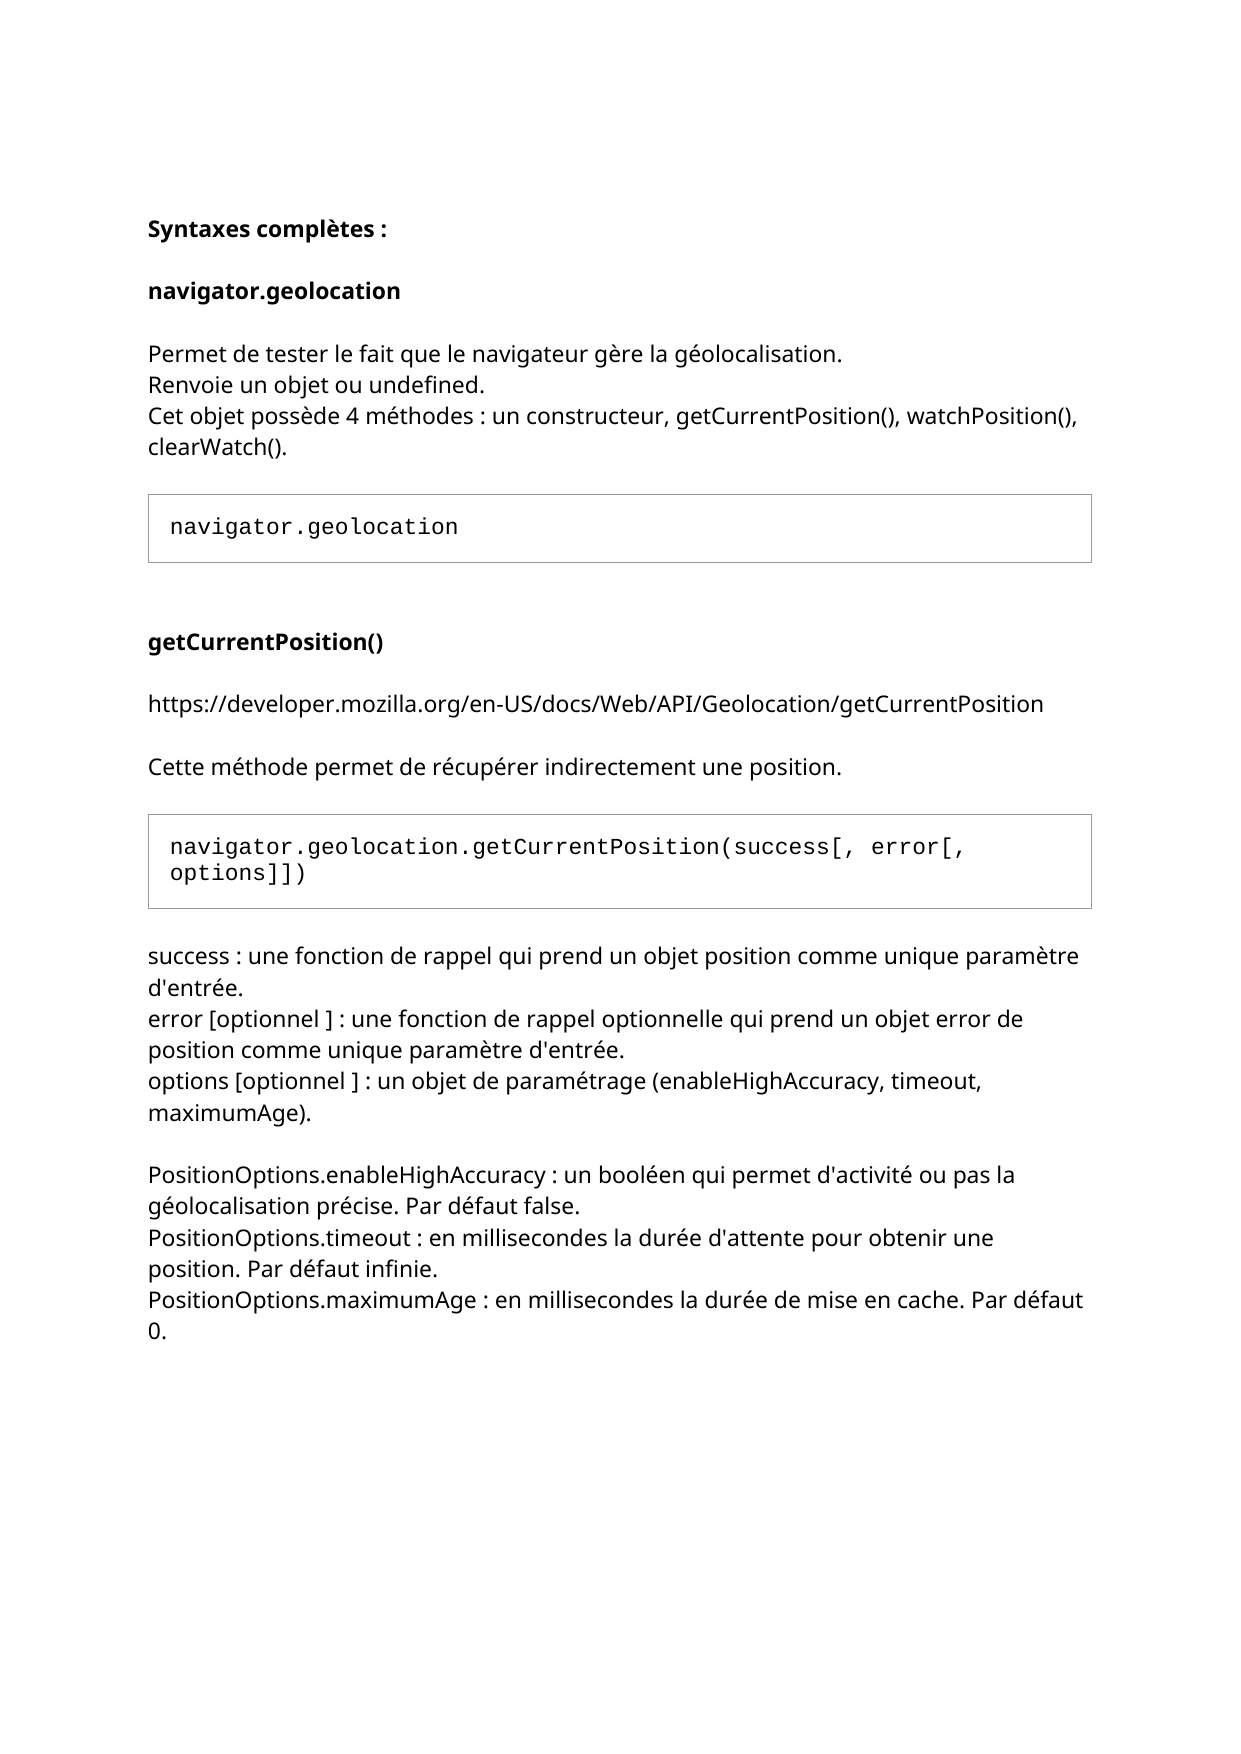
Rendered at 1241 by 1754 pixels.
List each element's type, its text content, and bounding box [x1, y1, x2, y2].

text getCurrentPosition() [148, 626, 1092, 657]
text https://developer.mozilla.org/en-US/docs/Web/API/Geolocation/getCurrentPosition [148, 688, 1092, 720]
text PositionOptions.enableHighAccuracy : un booléen qui permet d'activité ou pas la géolocalisation précise. Par défaut false. [148, 1159, 1092, 1222]
text PositionOptions.maximumAge : en millisecondes la durée de mise en cache. Par défaut 0. [148, 1284, 1092, 1347]
text Cette méthode permet de récupérer indirectement une position. [148, 751, 1092, 782]
text options [optionnel ] : un objet de paramétrage (enableHighAccuracy, timeout, maximumAge). [148, 1065, 1092, 1128]
text navigator.geolocation.getCurrentPosition(success[, error[, options]]) [149, 815, 1091, 908]
text error [optionnel ] : une fonction de rappel optionnelle qui prend un objet error de position comme unique paramètre d'entrée. [148, 1003, 1092, 1065]
text Syntaxes complètes : [148, 212, 1092, 244]
text success : une fonction de rappel qui prend un objet position comme unique paramètre d'entrée. [148, 940, 1092, 1003]
text Renvoie un objet ou undefined. [148, 369, 1092, 400]
text navigator.geolocation [148, 275, 1092, 306]
text PositionOptions.timeout : en millisecondes la durée d'attente pour obtenir une position. Par défaut infinie. [148, 1222, 1092, 1284]
text Permet de tester le fait que le navigateur gère la géolocalisation. [148, 337, 1092, 369]
text Cet objet possède 4 méthodes : un constructeur, getCurrentPosition(), watchPosition(), clearWatch(). [148, 400, 1092, 462]
text navigator.geolocation [149, 495, 1091, 562]
